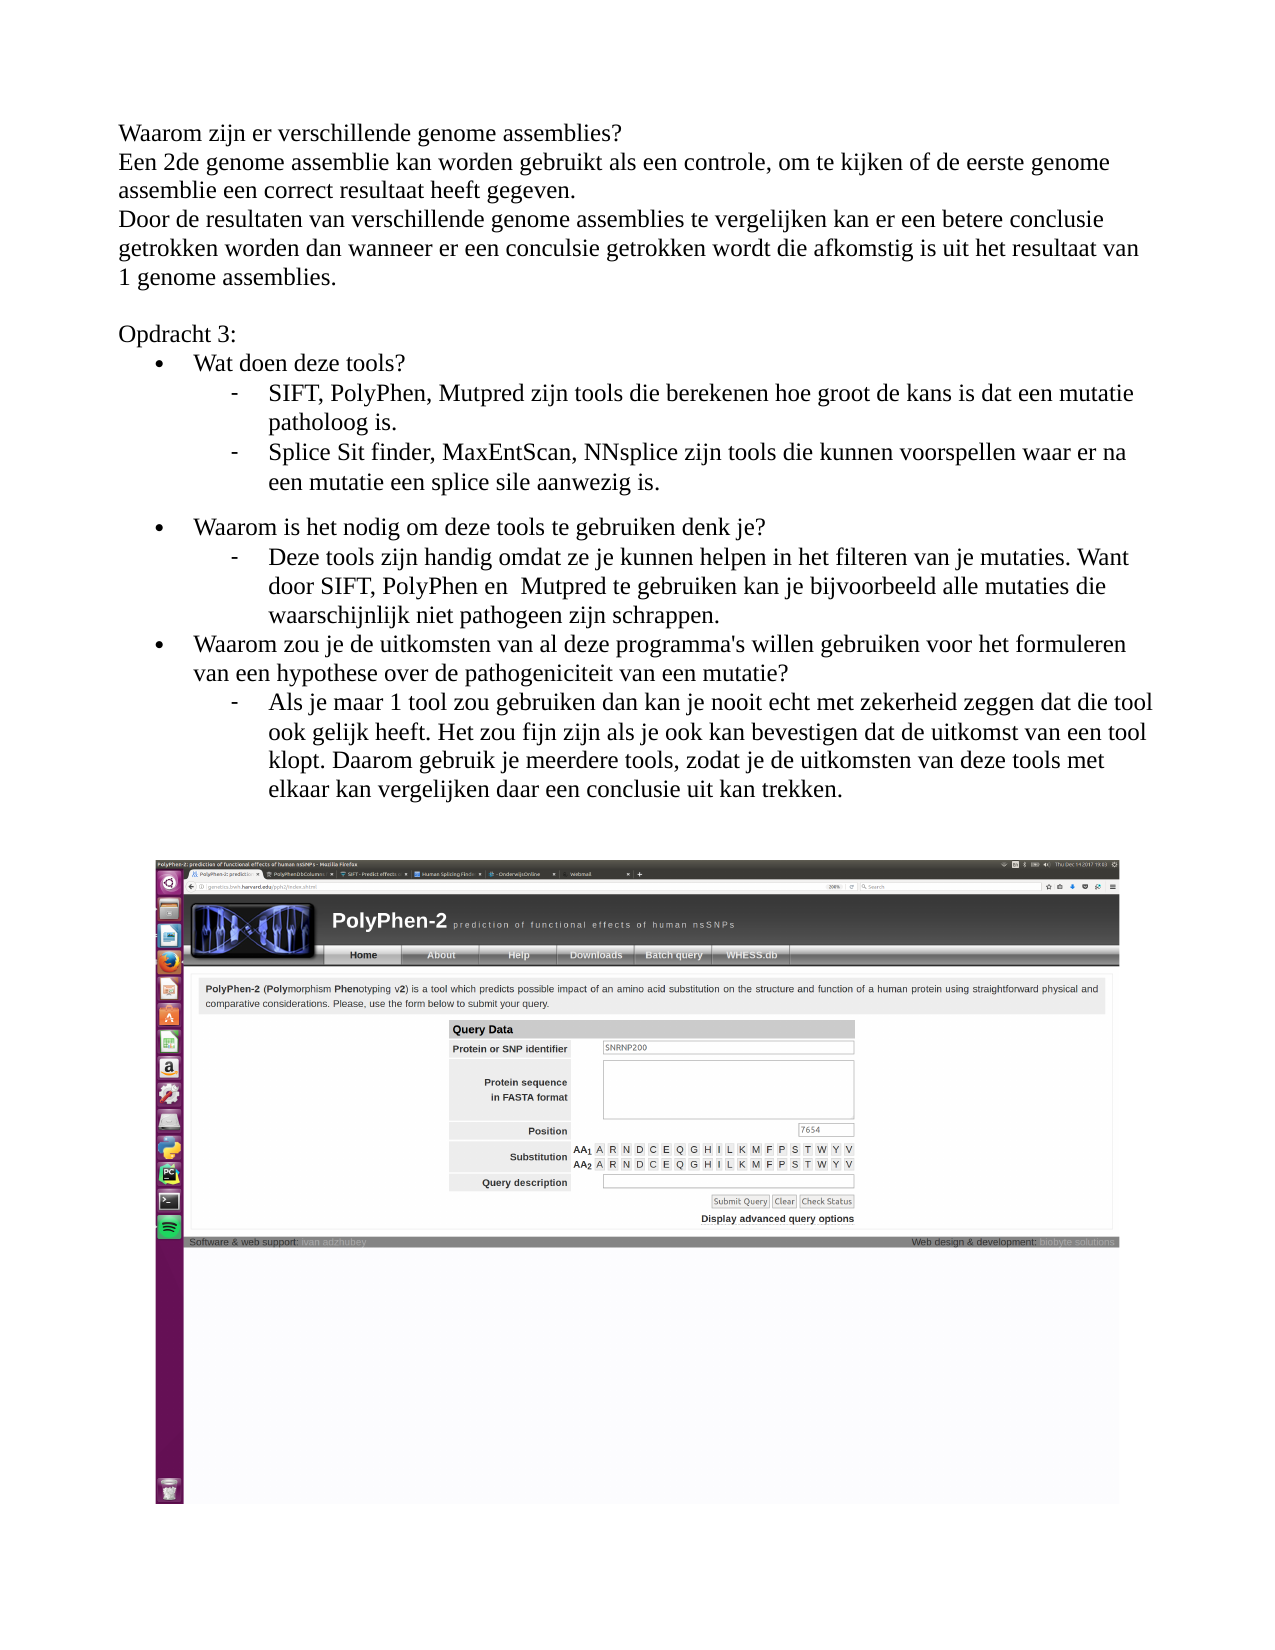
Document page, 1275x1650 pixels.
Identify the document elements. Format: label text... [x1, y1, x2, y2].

list Waarom zou je de uitkomsten van al deze programma's willen gebruiken voor het formuleren van een hypothese over de pathogeniciteit van een mutatie? [156, 629, 1157, 686]
list Splice Sit finder, MaxEntScan, NNsplice zijn tools die kunnen voorspellen waar er na een mutatie een splice sile aanwezig is. [231, 436, 1157, 495]
list Wat doen deze tools? [156, 348, 1157, 377]
list Als je maar 1 tool zou gebruiken dan kan je nooit echt met zekerheid zeggen dat die tool ook gelijk heeft. Het zou fijn zijn als je ook kan bevestigen dat de uitkomst van een tool klopt. Daarom gebruik je meerdere tools, zodat je de uitkomsten van deze tools met elkaar kan vergelijken daar een conclusie uit kan trekken. [231, 686, 1157, 803]
picture [155, 860, 1120, 1504]
text Door de resultaten van verschillende genome assemblies te vergelijken kan er een betere conclusie getrokken worden dan wanneer er een conculsie getrokken wordt die afkomstig is uit het resultaat van 1 genome assemblies. [118, 204, 1157, 291]
text Opdracht 3: [118, 319, 1157, 348]
list Deze tools zijn handig omdat ze je kunnen helpen in het filteren van je mutaties. Want door SIFT, PolyPhen en Mutpred te gebruiken kan je bijvoorbeeld alle mutaties die waarschijnlijk niet pathogeen zijn schrappen. [231, 541, 1157, 629]
text Waarom zijn er verschillende genome assemblies? [118, 118, 1157, 147]
list Waarom is het nodig om deze tools te gebruiken denk je? [156, 512, 1157, 541]
text Een 2de genome assemblie kan worden gebruikt als een controle, om te kijken of de eerste genome assemblie een correct resultaat heeft gegeven. [118, 147, 1157, 204]
list SIFT, PolyPhen, Mutpred zijn tools die berekenen hoe groot de kans is dat een mutatie patholoog is. [231, 377, 1157, 436]
